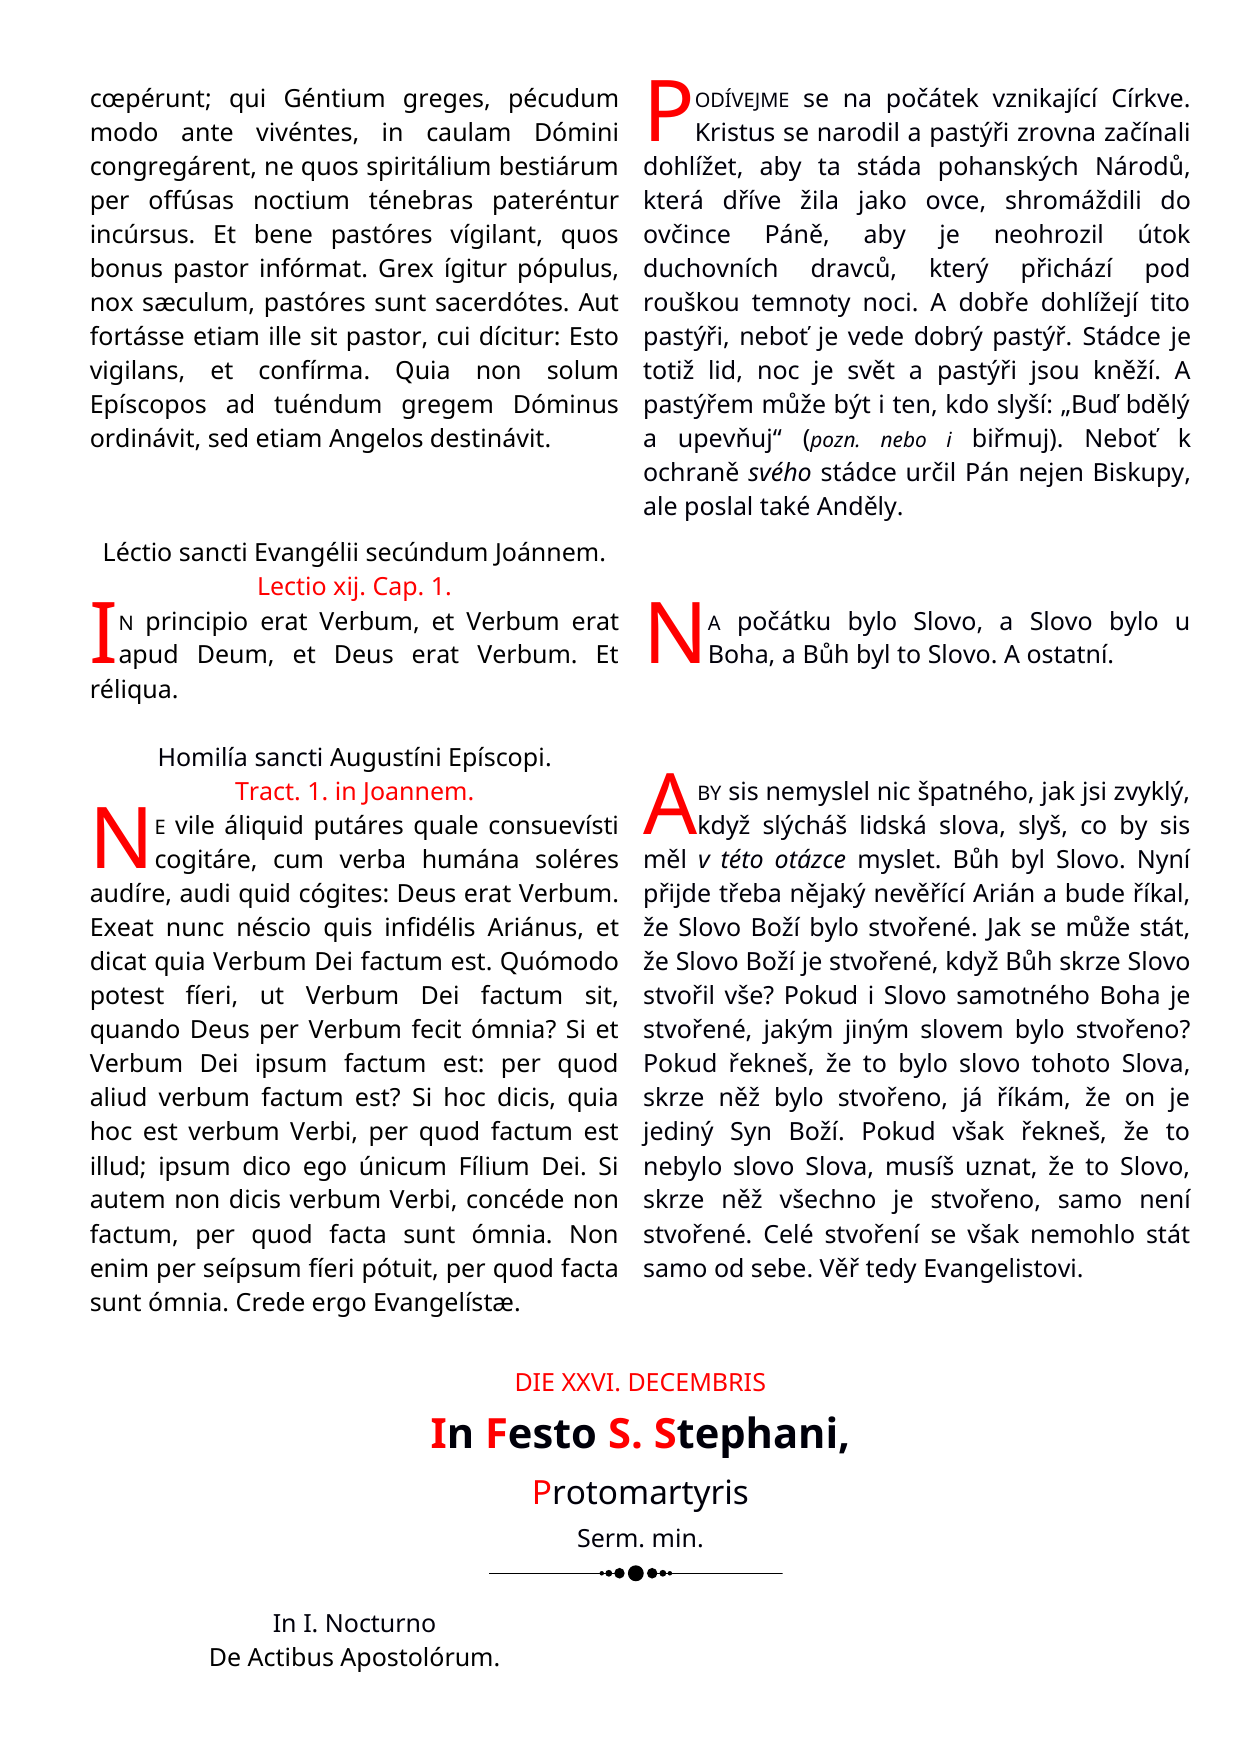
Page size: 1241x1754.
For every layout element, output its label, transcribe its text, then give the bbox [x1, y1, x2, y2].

table_cell Na počátku bylo Slovo, a Slovo bylo u Boha, a Bůh byl to Slovo. A ostatní. Aby sis nemyslel nic špatného, jak jsi zvyklý, když slýcháš lidská slova, slyš, co by sis měl v této otázce myslet. Bůh byl Slovo. Nyní přijde třeba nějaký nevěřící Arián a bude říkal, že Slovo Boží bylo stvořené. Jak se může stát, že Slovo Boží je stvořené, když Bůh skrze Slovo stvořil vše? Pokud i Slovo samotného Boha je stvořené, jakým jiným slovem bylo stvořeno? Pokud řekneš, že to bylo slovo tohoto Slova, skrze něž bylo stvořeno, já říkám, že on je jediný Syn Boží. Pokud však řekneš, že to nebylo slovo Slova, musíš uznat, že to Slovo, skrze něž všechno je stvořeno, samo není stvořené. Celé stvoření se však nemohlo stát samo od sebe. Věř tedy Evangelistovi. [631, 529, 1203, 1358]
table_cell DIE XXVI. DECEMBRIS In Festo S. Stephani, Protomartyris Serm. min. [78, 1359, 1203, 1600]
table_cell Podívejme se na počátek vznikající Církve. Kristus se narodil a pastýři zrovna začínali dohlížet, aby ta stáda pohanských Národů, která dříve žila jako ovce, shromáždili do ovčince Páně, aby je neohrozil útok duchovních dravců, který přichází pod rouškou temnoty noci. A dobře dohlížejí tito pastýři, neboť je vede dobrý pastýř. Stádce je totiž lid, noc je svět a pastýři jsou kněží. A pastýřem může být i ten, kdo slyší: „Buď bdělý a upevňuj“ (pozn. nebo i biřmuj). Neboť k ochraně svého stádce určil Pán nejen Biskupy, ale poslal také Anděly. [631, 74, 1203, 529]
table_cell [631, 1600, 1203, 1680]
table_cell In I. Nocturno De Actibus Apostolórum. Lectio j. Cap. 6. In diébus illis, crescénte número discipulórum, factum est murmur Græcórum advérsus Hebræos‚ eo quod despiceréntur in ministério quotidiáno viduæ eórum. Convocántes autem duódecim multitúdinem discipulórum dixérunt: Non est æquum nos derelínquere verbum Dei, et ministráre mensis. Consideráte ergo fratres, viros ex vobis boni testimónii septem, plenos Spíritu sancto, et sapiéntia, quos constituámus super hoc opus. Nos vero oratióni, et ministério verbi instántes érimus. [78, 1600, 631, 1680]
table_cell Léctio sancti Evangélii secúndum Joánnem. Lectio xij. Cap. 1. In principio erat Verbum, et Verbum erat apud Deum, et Deus erat Verbum. Et réliqua. Homilía sancti Augustíni Epíscopi. Tract. 1. in Joannem. Ne vile áliquid putáres quale consuevísti cogitáre, cum verba humána soléres audíre, audi quid cógites: Deus erat Verbum. Exeat nunc néscio quis infidélis Ariánus, et dicat quia Verbum Dei factum est. Quómodo potest fíeri, ut Verbum Dei factum sit, quando Deus per Verbum fecit ómnia? Si et Verbum Dei ipsum factum est: per quod aliud verbum factum est? Si hoc dicis, quia hoc est verbum Verbi, per quod factum est illud; ipsum dico ego únicum Fílium Dei. Si autem non dicis verbum Verbi, concéde non factum, per quod facta sunt ómnia. Non enim per seípsum fíeri pótuit, per quod facta sunt ómnia. Crede ergo Evangelístæ. [78, 529, 631, 1358]
table_cell cœpérunt; qui Géntium greges, pécudum modo ante vivéntes, in caulam Dómini congregárent, ne quos spiritálium bestiárum per offúsas noctium ténebras pateréntur incúrsus. Et bene pastóres vígilant, quos bonus pastor infórmat. Grex ígitur pópulus, nox sæculum, pastóres sunt sacerdótes. Aut fortásse etiam ille sit pastor, cui dícitur: Esto vigilans, et confírma. Quia non solum Epíscopos ad tuéndum gregem Dóminus ordinávit, sed etiam Angelos destinávit. [78, 74, 631, 529]
